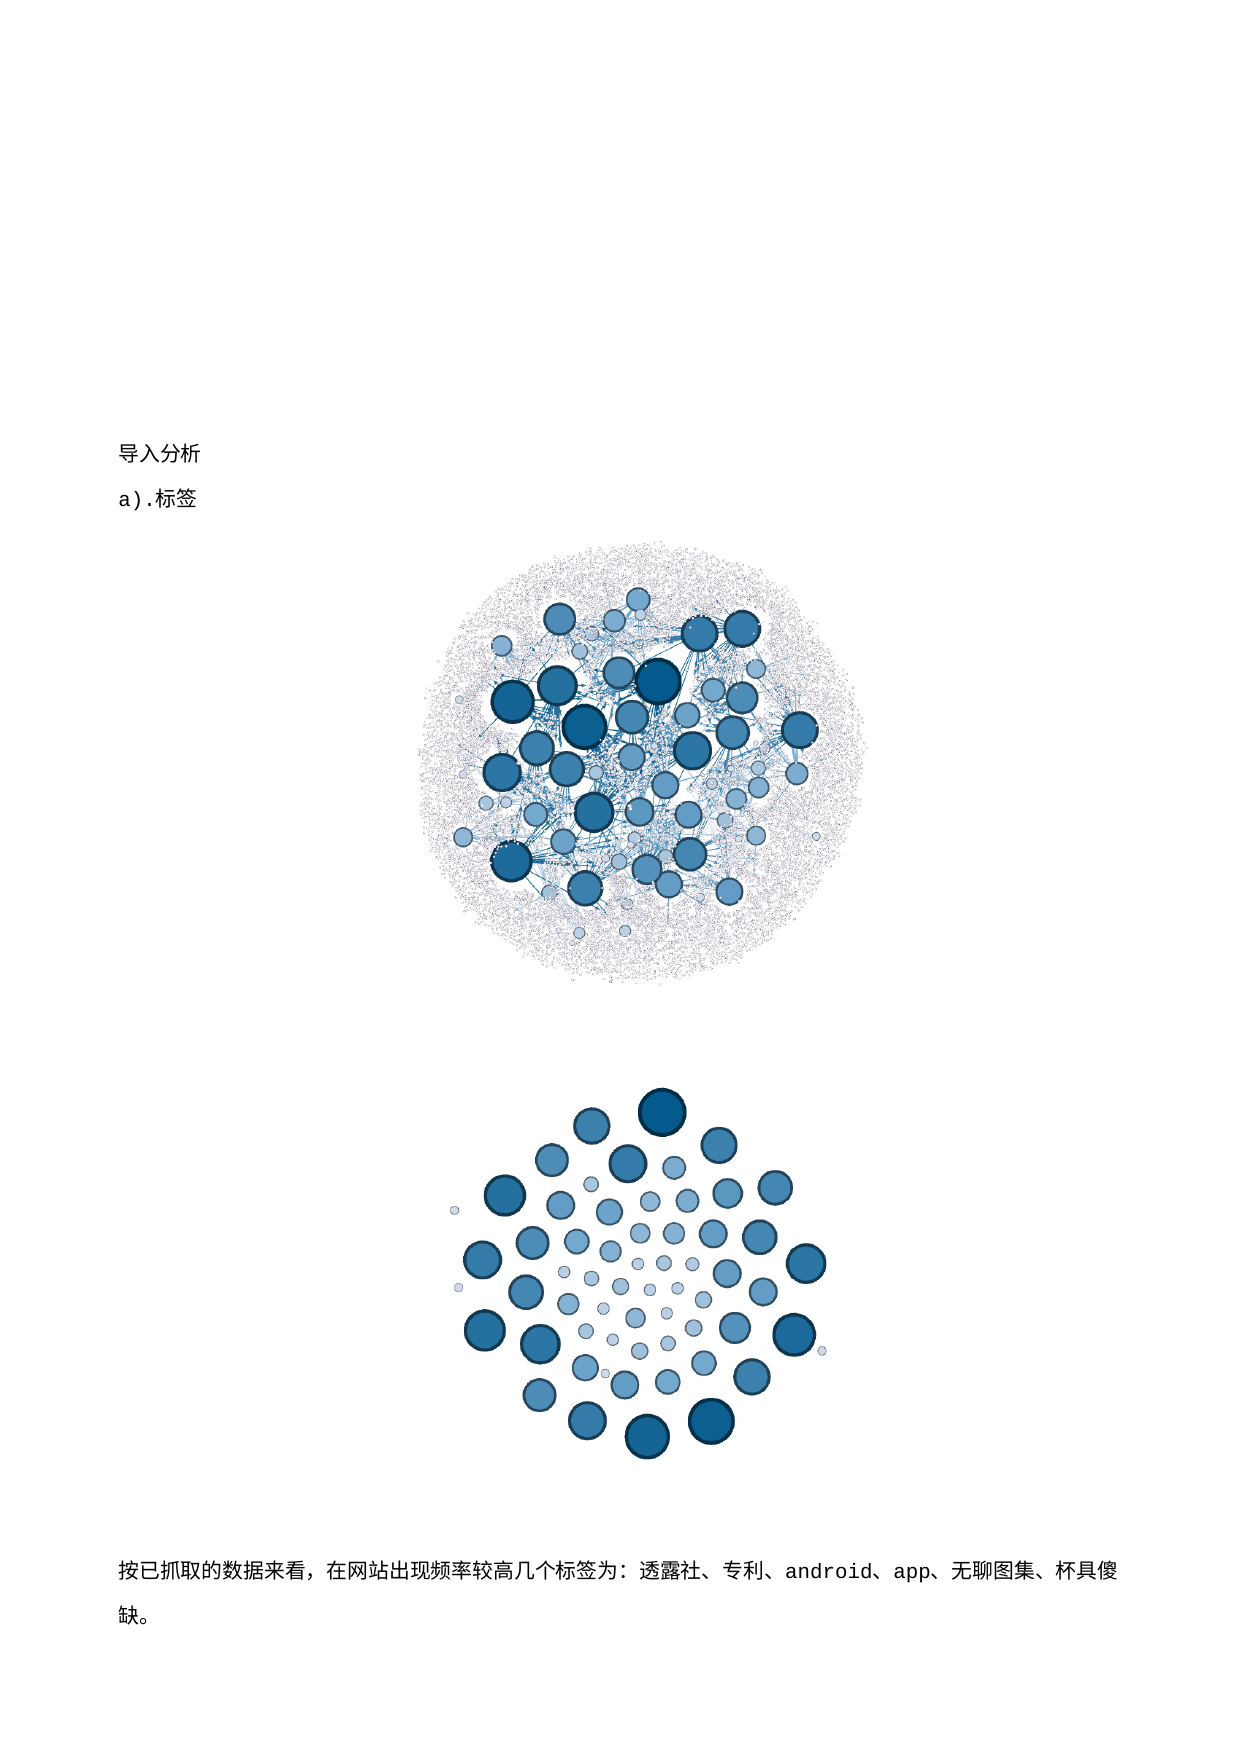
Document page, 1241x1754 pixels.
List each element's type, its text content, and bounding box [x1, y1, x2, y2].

picture [306, 527, 934, 999]
text 导入分析 [118, 437, 1122, 467]
picture [297, 1081, 943, 1472]
text a).标签 [118, 482, 1122, 513]
text 按已抓取的数据来看，在网站出现频率较高几个标签为：透露社、专利、android、app、无聊图集、杯具傻缺。 [118, 1554, 1122, 1630]
